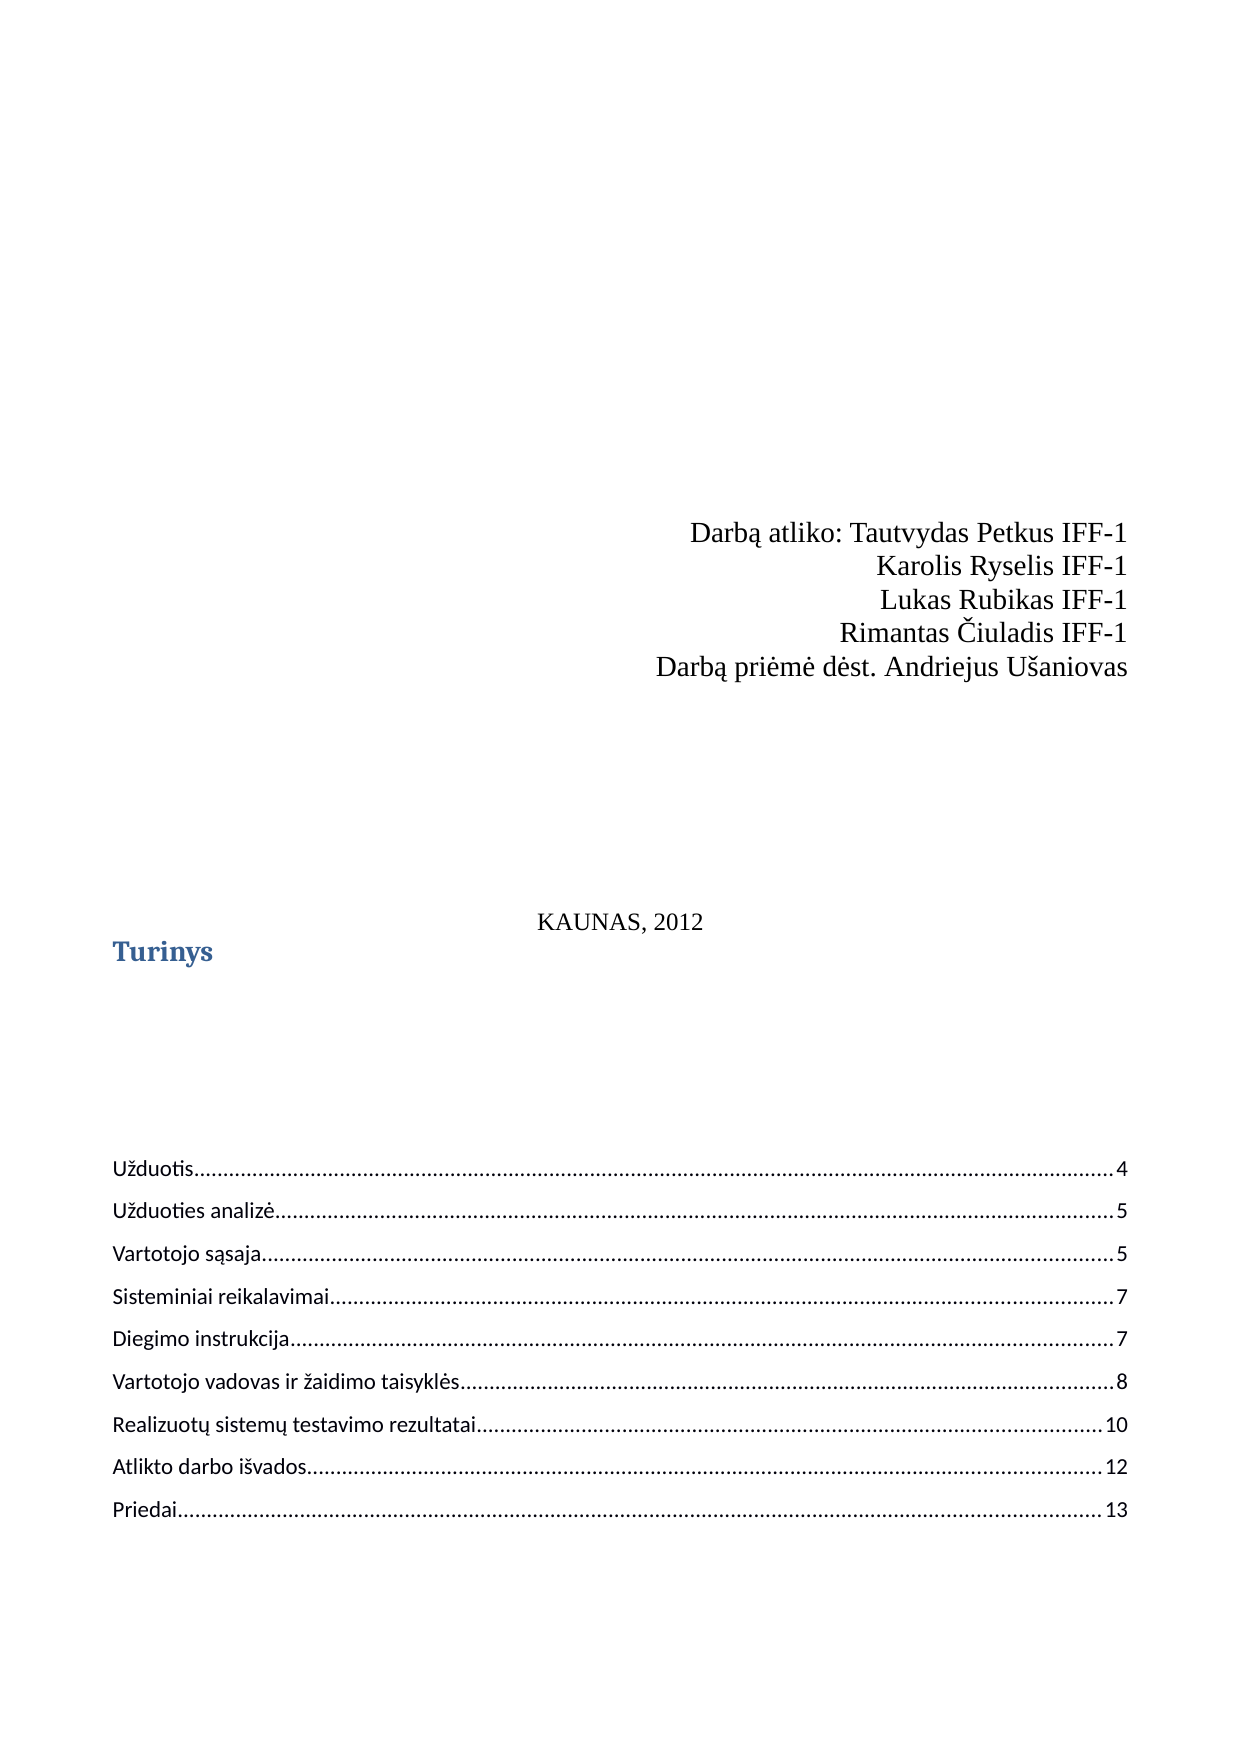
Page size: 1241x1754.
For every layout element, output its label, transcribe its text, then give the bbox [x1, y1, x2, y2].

text Atlikto darbo išvados 12 [112, 1452, 1128, 1480]
text Rimantas Čiuladis IFF-1 [112, 616, 1128, 649]
text Darbą priėmė dėst. Andriejus Ušaniovas [112, 649, 1128, 683]
text Diegimo instrukcija 7 [112, 1324, 1128, 1352]
text Priedai 13 [112, 1495, 1128, 1523]
text Užduotis 4 [112, 1154, 1128, 1182]
text Sisteminiai reikalavimai 7 [112, 1282, 1128, 1310]
text Lukas Rubikas IFF-1 [112, 582, 1128, 616]
text Realizuotų sistemų testavimo rezultatai 10 [112, 1410, 1128, 1438]
text Karolis Ryselis IFF-1 [112, 548, 1128, 582]
text Vartotojo sąsaja 5 [112, 1239, 1128, 1267]
text Turinys [112, 936, 1128, 969]
text KAUNAS, 2012 [112, 907, 1128, 936]
text Darbą atliko: Tautvydas Petkus IFF-1 [112, 515, 1128, 548]
text Užduoties analizė 5 [112, 1197, 1128, 1225]
text Vartotojo vadovas ir žaidimo taisyklės 8 [112, 1367, 1128, 1395]
